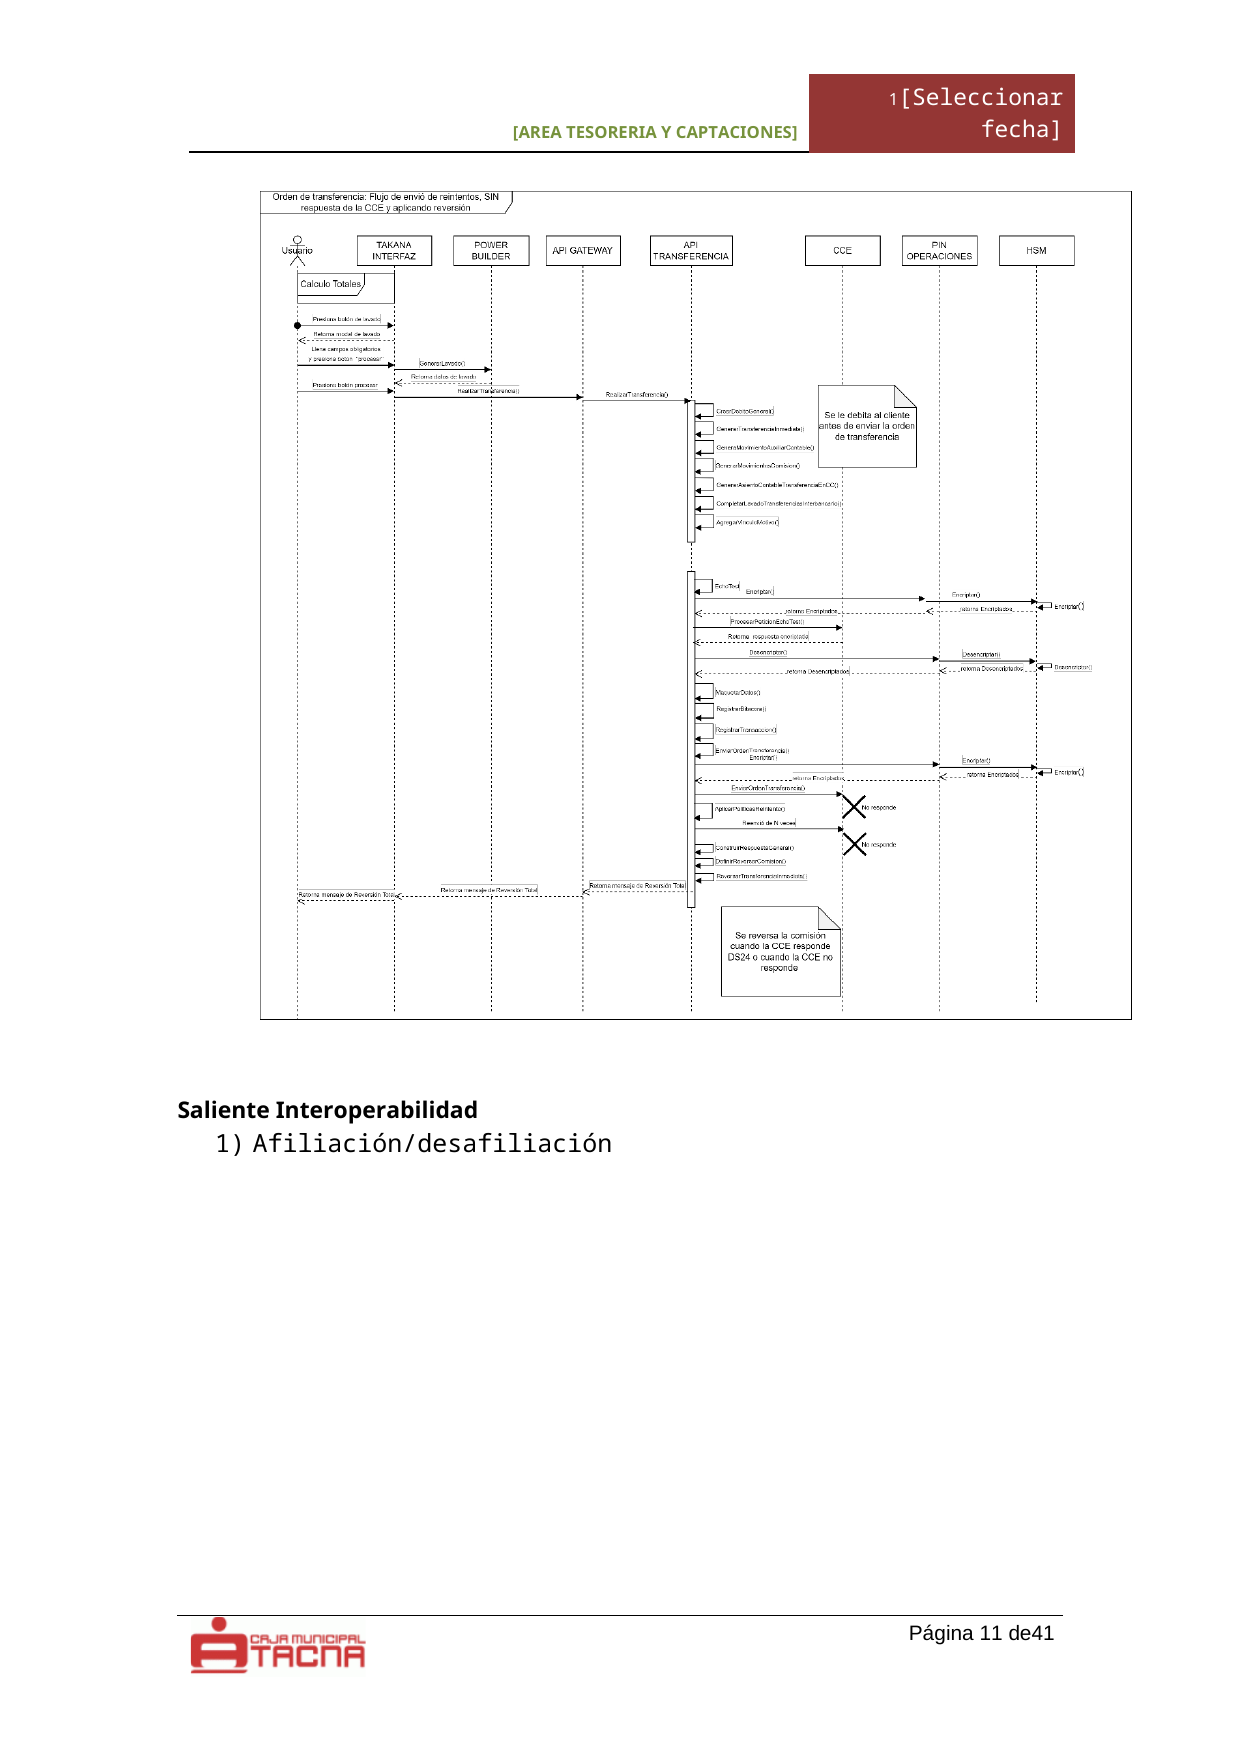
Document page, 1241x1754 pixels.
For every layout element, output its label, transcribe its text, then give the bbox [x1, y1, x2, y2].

list Afiliación/desafiliación [215, 1126, 1063, 1160]
subtitle Saliente Interoperabilidad [177, 1094, 1063, 1126]
